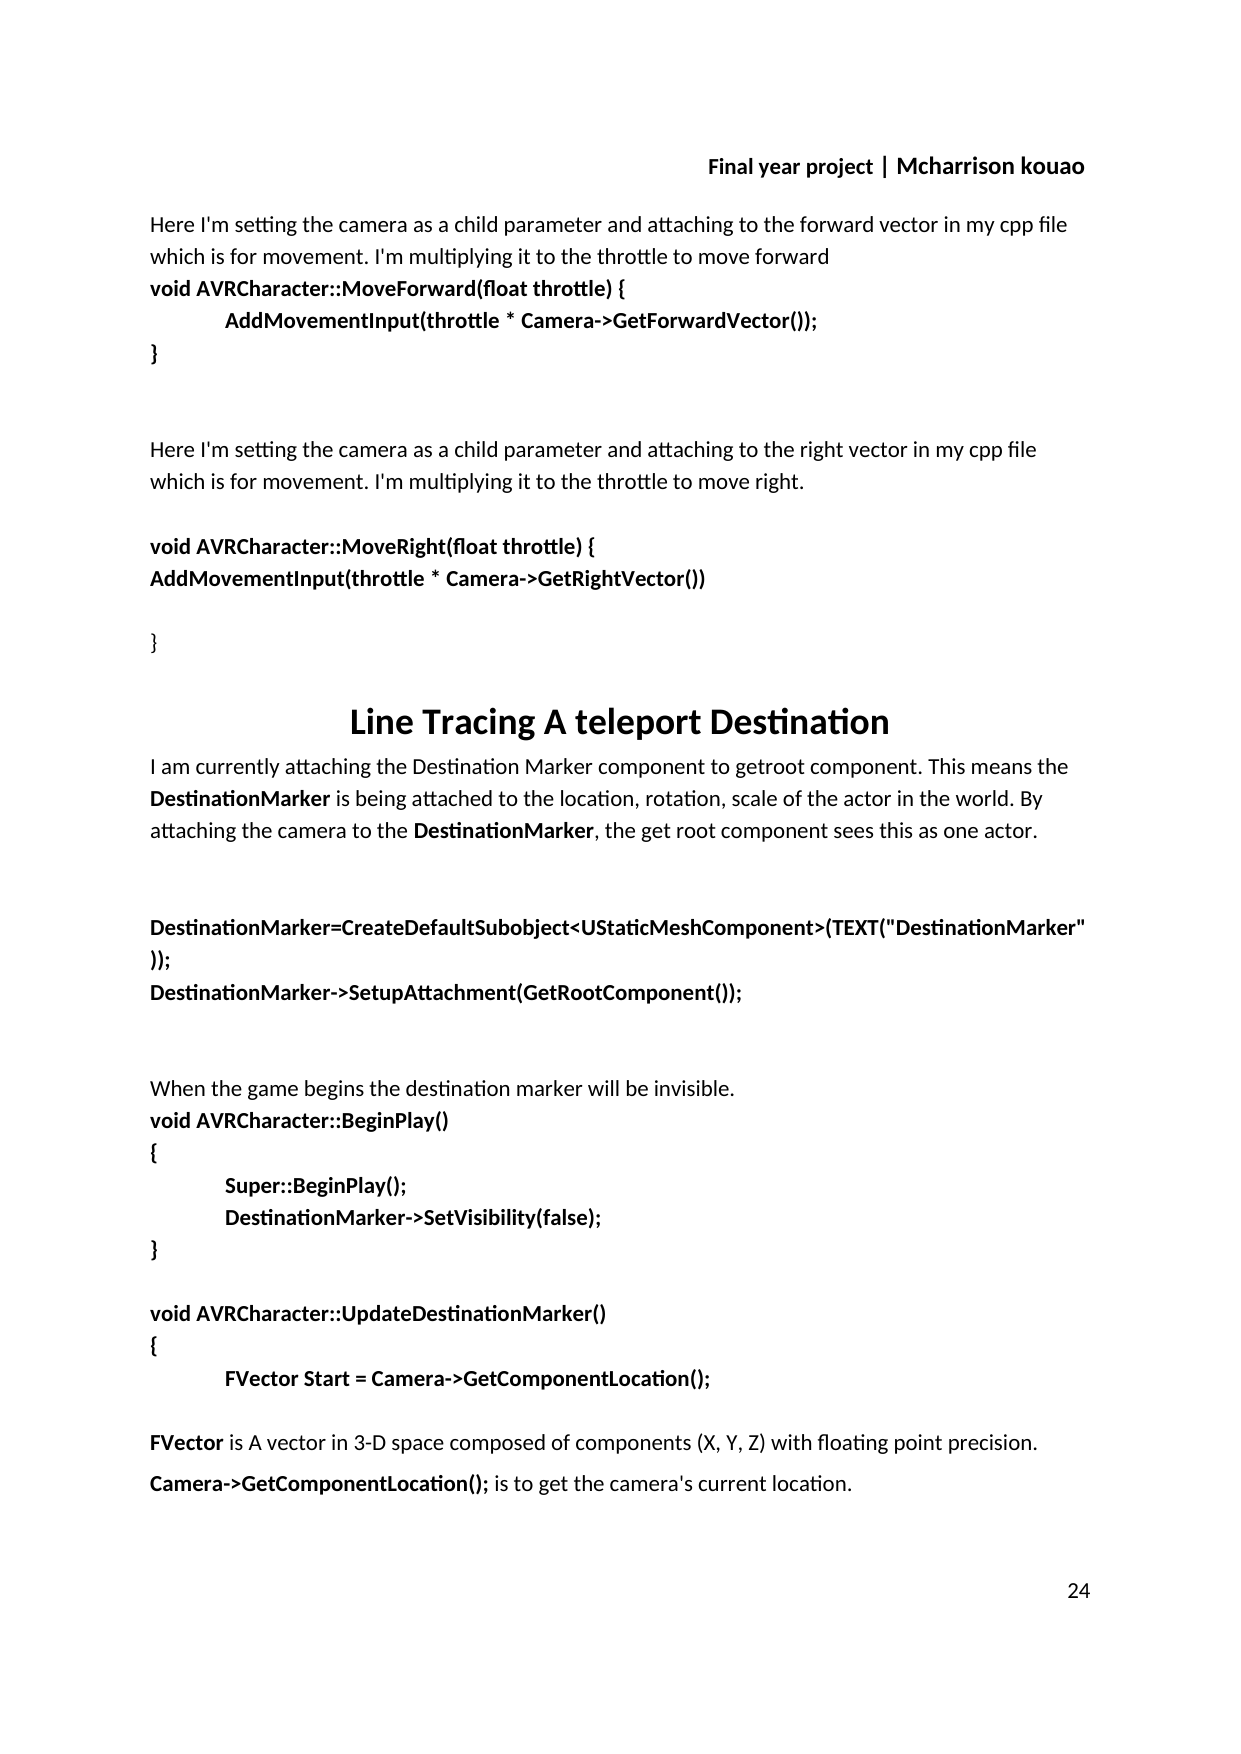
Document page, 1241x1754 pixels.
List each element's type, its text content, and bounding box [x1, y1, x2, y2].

text { [150, 1332, 1090, 1360]
text } [150, 1235, 1090, 1263]
text I am currently attaching the Destination Marker component to getroot component. This means the DestinationMarker is being attached to the location, rotation, scale of the actor in the world. By attaching the camera to the DestinationMarker, the get root component sees this as one actor. [150, 752, 1090, 845]
text DestinationMarker->SetVisibility(false); [150, 1203, 1090, 1231]
text void AVRCharacter::MoveForward(float throttle) { [150, 274, 1090, 302]
text void AVRCharacter::MoveRight(float throttle) { [150, 532, 1090, 560]
text void AVRCharacter::UpdateDestinationMarker() [150, 1299, 1090, 1327]
text FVector is A vector in 3-D space composed of components (X, Y, Z) with floating point precision. [150, 1428, 1090, 1456]
text DestinationMarker=CreateDefaultSubobject<UStaticMeshComponent>(TEXT("DestinationMarker")); [150, 913, 1090, 973]
text Camera->GetComponentLocation(); is to get the camera's current location. [150, 1469, 1090, 1497]
text FVector Start = Camera->GetComponentLocation(); [150, 1364, 1090, 1392]
text DestinationMarker->SetupAttachment(GetRootComponent()); [150, 978, 1090, 1006]
text Here I'm setting the camera as a child parameter and attaching to the forward vector in my cpp file which is for movement. I'm multiplying it to the throttle to move forward [150, 210, 1090, 270]
text void AVRCharacter::BeginPlay() [150, 1106, 1090, 1134]
text Super::BeginPlay(); [150, 1171, 1090, 1199]
text AddMovementInput(throttle * Camera->GetRightVector()) [150, 564, 1090, 592]
text } [150, 628, 1090, 656]
text AddMovementInput(throttle * Camera->GetForwardVector()); [150, 307, 1090, 334]
text } [150, 339, 1090, 367]
subtitle Line Tracing A teleport Destination [150, 698, 1090, 744]
text { [150, 1138, 1090, 1167]
text When the game begins the destination marker will be invisible. [150, 1074, 1090, 1102]
text Here I'm setting the camera as a child parameter and attaching to the right vector in my cpp file which is for movement. I'm multiplying it to the throttle to move right. [150, 435, 1090, 496]
